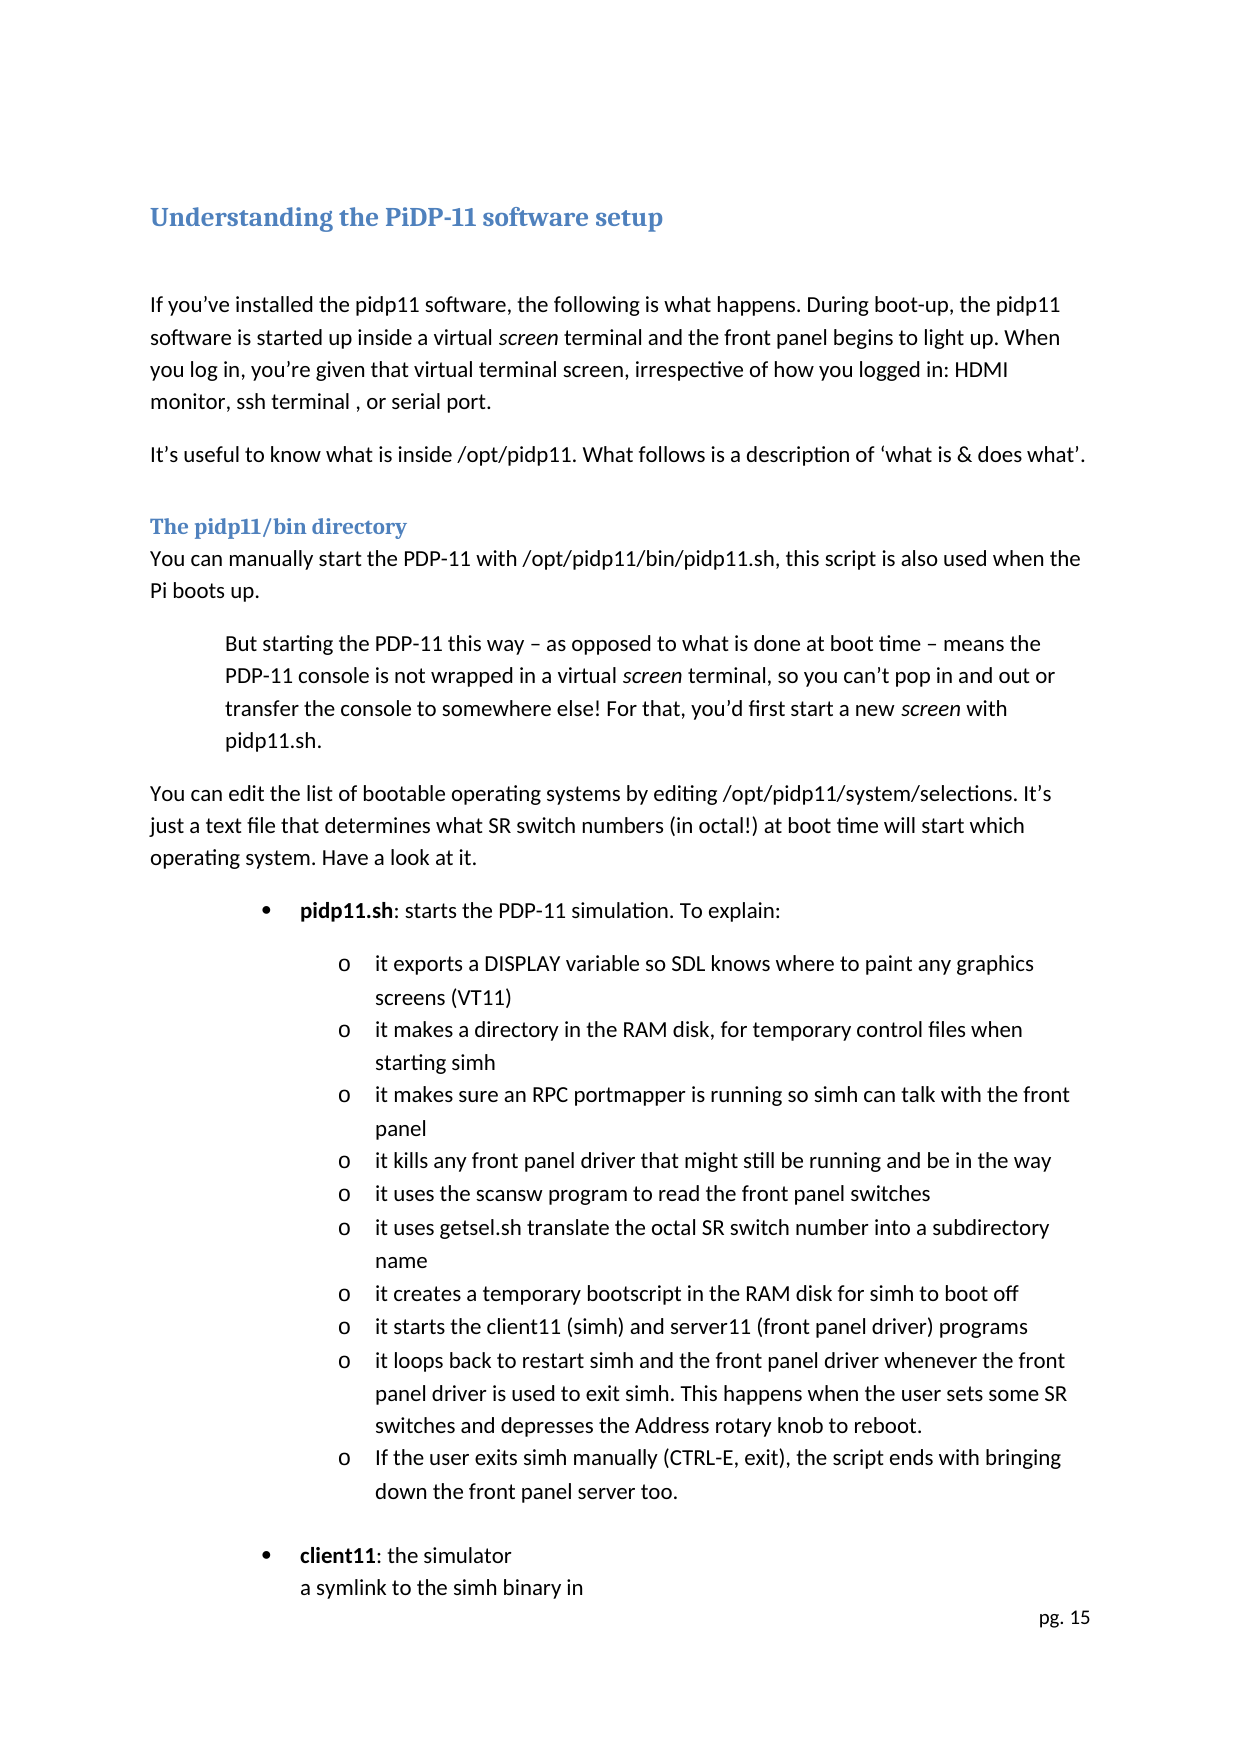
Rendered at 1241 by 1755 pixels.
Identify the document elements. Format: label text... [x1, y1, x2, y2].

text You can manually start the PDP-11 with /opt/pidp11/bin/pidp11.sh, this script is also used when the Pi boots up. [150, 544, 1090, 604]
list it starts the client11 (simh) and server11 (front panel driver) programs [337, 1312, 1090, 1341]
text You can edit the list of bootable operating systems by editing /opt/pidp11/system/selections. It’s just a text file that determines what SR switch numbers (in octal!) at boot time will start which operating system. Have a look at it. [150, 779, 1090, 871]
text It’s useful to know what is inside /opt/pidp11. What follows is a description of ‘what is & does what’. [150, 440, 1090, 468]
list it kills any front panel driver that might still be running and be in the way [337, 1146, 1090, 1175]
subtitle Understanding the PiDP-11 software setup [150, 202, 1090, 233]
subtitle The pidp11/bin directory [150, 514, 1090, 540]
list it creates a temporary bootscript in the RAM disk for simh to boot off [337, 1279, 1090, 1308]
list it uses the scansw program to read the front panel switches [337, 1179, 1090, 1209]
list If the user exits simh manually (CTRL-E, exit), the script ends with bringing down the front panel server too. [337, 1443, 1090, 1537]
text If you’ve installed the pidp11 software, the following is what happens. During boot-up, the pidp11 software is started up inside a virtual screen terminal and the front panel begins to light up. When you log in, you’re given that virtual terminal screen, irrespective of how you logged in: HDMI monitor, ssh terminal , or serial port. [150, 291, 1090, 415]
list it exports a DISPLAY variable so SDL knows where to paint any graphics screens (VT11) [337, 949, 1090, 1011]
list it makes sure an RPC portmapper is running so simh can talk with the front panel [337, 1081, 1090, 1142]
list it loops back to restart simh and the front panel driver whenever the front panel driver is used to exit simh. This happens when the user sets some SR switches and depresses the Address rotary knob to reboot. [337, 1346, 1090, 1439]
list it uses getsel.sh translate the octal SR switch number into a subdirectory name [337, 1213, 1090, 1274]
list client11: the simulator a symlink to the simh binary in [262, 1541, 1090, 1601]
list pidp11.sh: starts the PDP-11 simulation. To explain: [262, 896, 1090, 924]
text But starting the PDP-11 this way – as opposed to what is done at boot time – means the PDP-11 console is not wrapped in a virtual screen terminal, so you can’t pop in and out or transfer the console to somewhere else! For that, you’d first start a new screen with pidp11.sh. [225, 629, 1090, 754]
list it makes a directory in the RAM disk, for temporary control files when starting simh [337, 1015, 1090, 1076]
